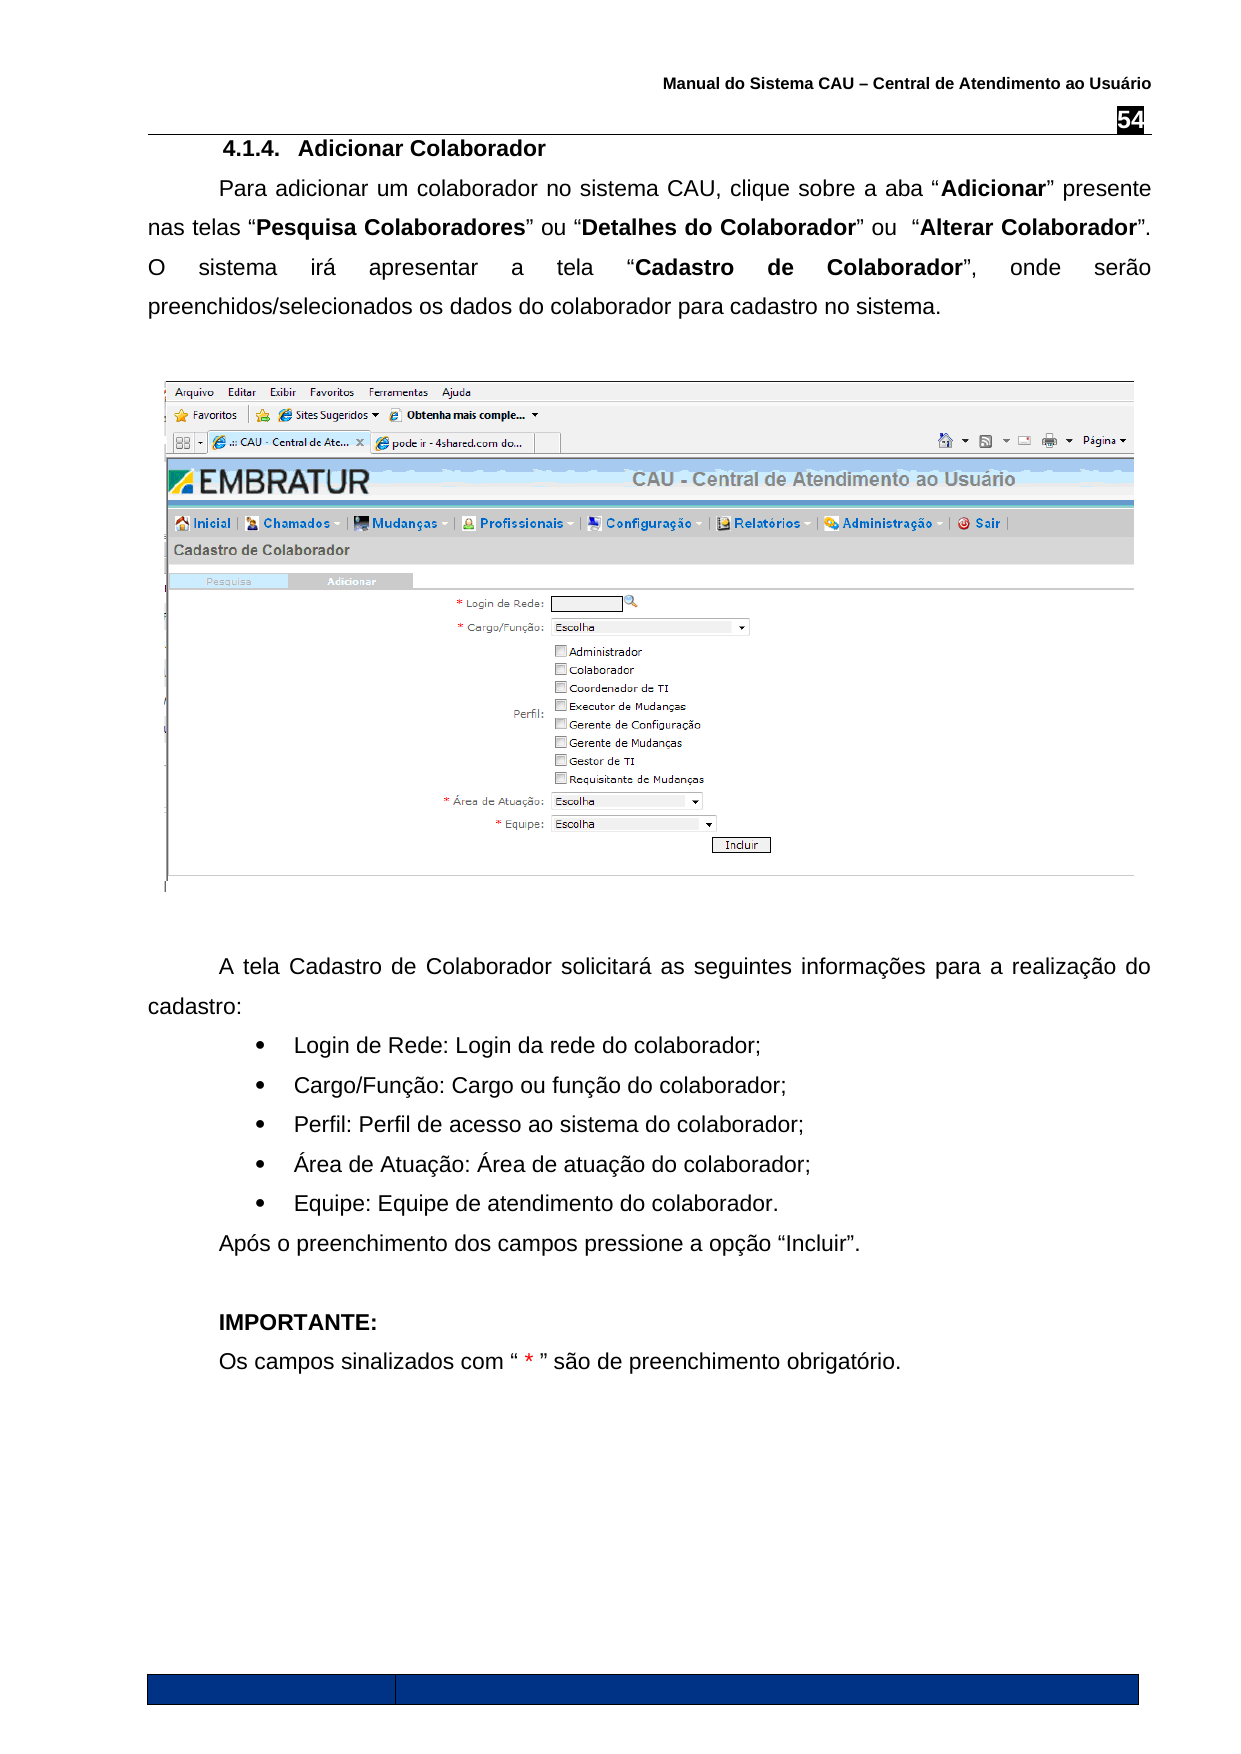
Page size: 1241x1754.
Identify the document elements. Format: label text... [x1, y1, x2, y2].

text Para adicionar um colaborador no sistema CAU, clique sobre a aba “Adicionar” presente nas telas “Pesquisa Colaboradores” ou “Detalhes do Colaborador” ou “Alterar Colaborador”. O sistema irá apresentar a tela “Cadastro de Colaborador”, onde serão preenchidos/selecionados os dados do colaborador para cadastro no sistema. [148, 175, 1152, 319]
list Login de Rede: Login da rede do colaborador; [256, 1032, 1152, 1058]
list Equipe: Equipe de atendimento do colaborador. [256, 1190, 1152, 1216]
text Após o preenchimento dos campos pressione a opção “Incluir”. [148, 1229, 1152, 1256]
text Os campos sinalizados com “ * ” são de preenchimento obrigatório. [148, 1348, 1152, 1374]
list Adicionar Colaborador [223, 135, 1152, 162]
list Área de Atuação: Área de atuação do colaborador; [256, 1151, 1152, 1177]
text IMPORTANTE: [148, 1308, 1152, 1335]
picture [164, 381, 1134, 892]
text A tela Cadastro de Colaborador solicitará as seguintes informações para a realização do cadastro: [148, 953, 1152, 1019]
list Cargo/Função: Cargo ou função do colaborador; [256, 1072, 1152, 1098]
list Perfil: Perfil de acesso ao sistema do colaborador; [256, 1111, 1152, 1137]
